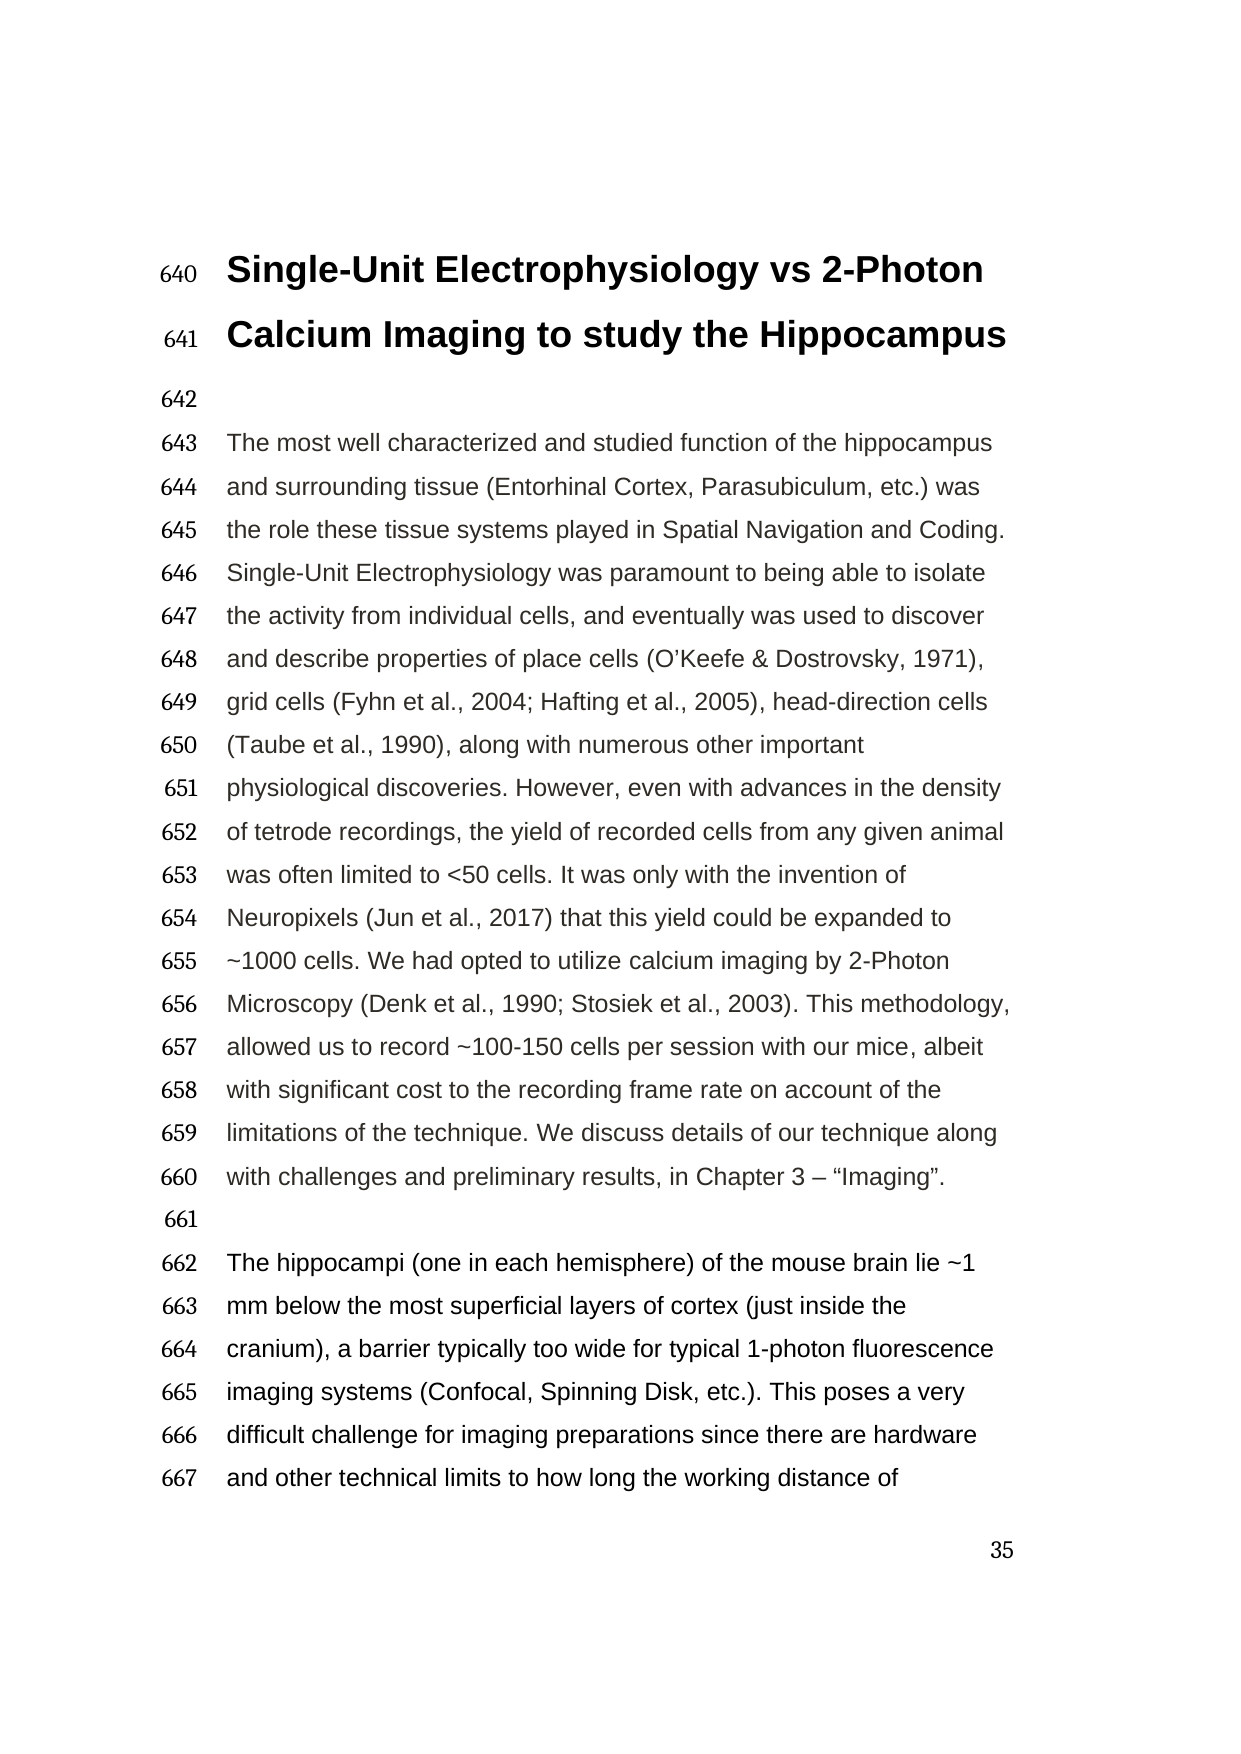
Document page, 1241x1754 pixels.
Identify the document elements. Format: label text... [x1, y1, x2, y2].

subtitle Single-Unit Electrophysiology vs 2-Photon Calcium Imaging to study the Hippocampus [226, 248, 1014, 355]
text The hippocampi (one in each hemisphere) of the mouse brain lie ~1 mm below the most superficial layers of cortex (just inside the cranium), a barrier typically too wide for typical 1-photon fluorescence imaging systems (Confocal, Spinning Disk, etc.). This poses a very difficult challenge for imaging preparations since there are hardware and other technical limits to how long the working distance of [226, 1248, 1014, 1492]
text The most well characterized and studied function of the hippocampus and surrounding tissue (Entorhinal Cortex, Parasubiculum, etc.) was the role these tissue systems played in Spatial Navigation and Coding. Single-Unit Electrophysiology was paramount to being able to isolate the activity from individual cells, and eventually was used to discover and describe properties of place cells (O’Keefe & Dostrovsky, 1971), grid cells (Fyhn et al., 2004; Hafting et al., 2005), head-direction cells (Taube et al., 1990)⁠, along with numerous other important physiological discoveries. However, even with advances in the density of tetrode recordings, the yield of recorded cells from any given animal was often limited to <50 cells. It was only with the invention of Neuropixels (Jun et al., 2017) that this yield could be expanded to ~1000 cells. We had opted to utilize calcium imaging by 2-Photon Microscopy (Denk et al., 1990; Stosiek et al., 2003)⁠. This methodology, allowed us to record ~100-150 cells per session with our mice, albeit with significant cost to the recording frame rate on account of the limitations of the technique. We discuss details of our technique along with challenges and preliminary results, in Chapter 3 – “Imaging”. [226, 428, 1014, 1190]
